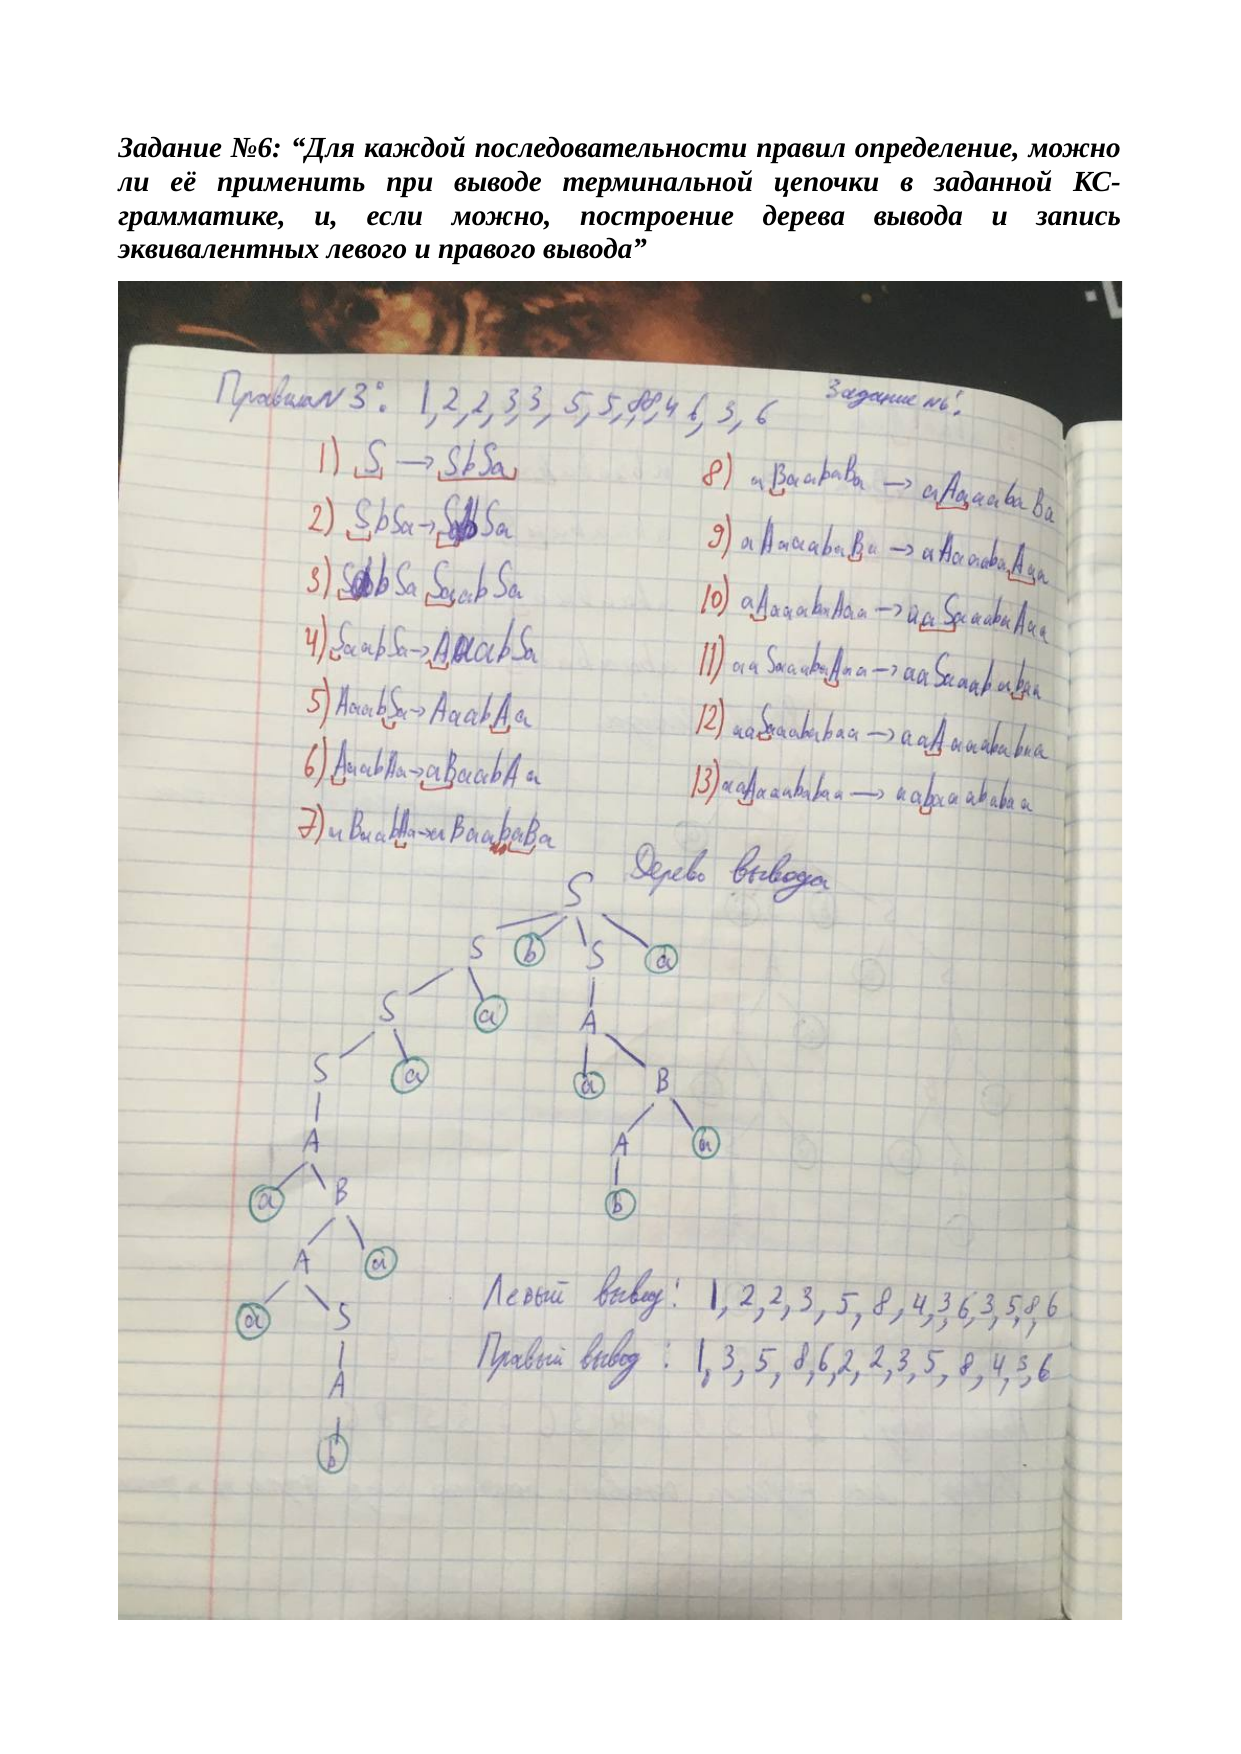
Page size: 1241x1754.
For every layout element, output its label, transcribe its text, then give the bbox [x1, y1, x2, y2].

subtitle Задание №6: “Для каждой последовательности правил определение, можно ли её применить при выводе терминальной цепочки в заданной КС-грамматике, и, если можно, построение дерева вывода и запись эквивалентных левого и правого вывода” [118, 131, 1122, 265]
picture [118, 281, 1123, 1620]
